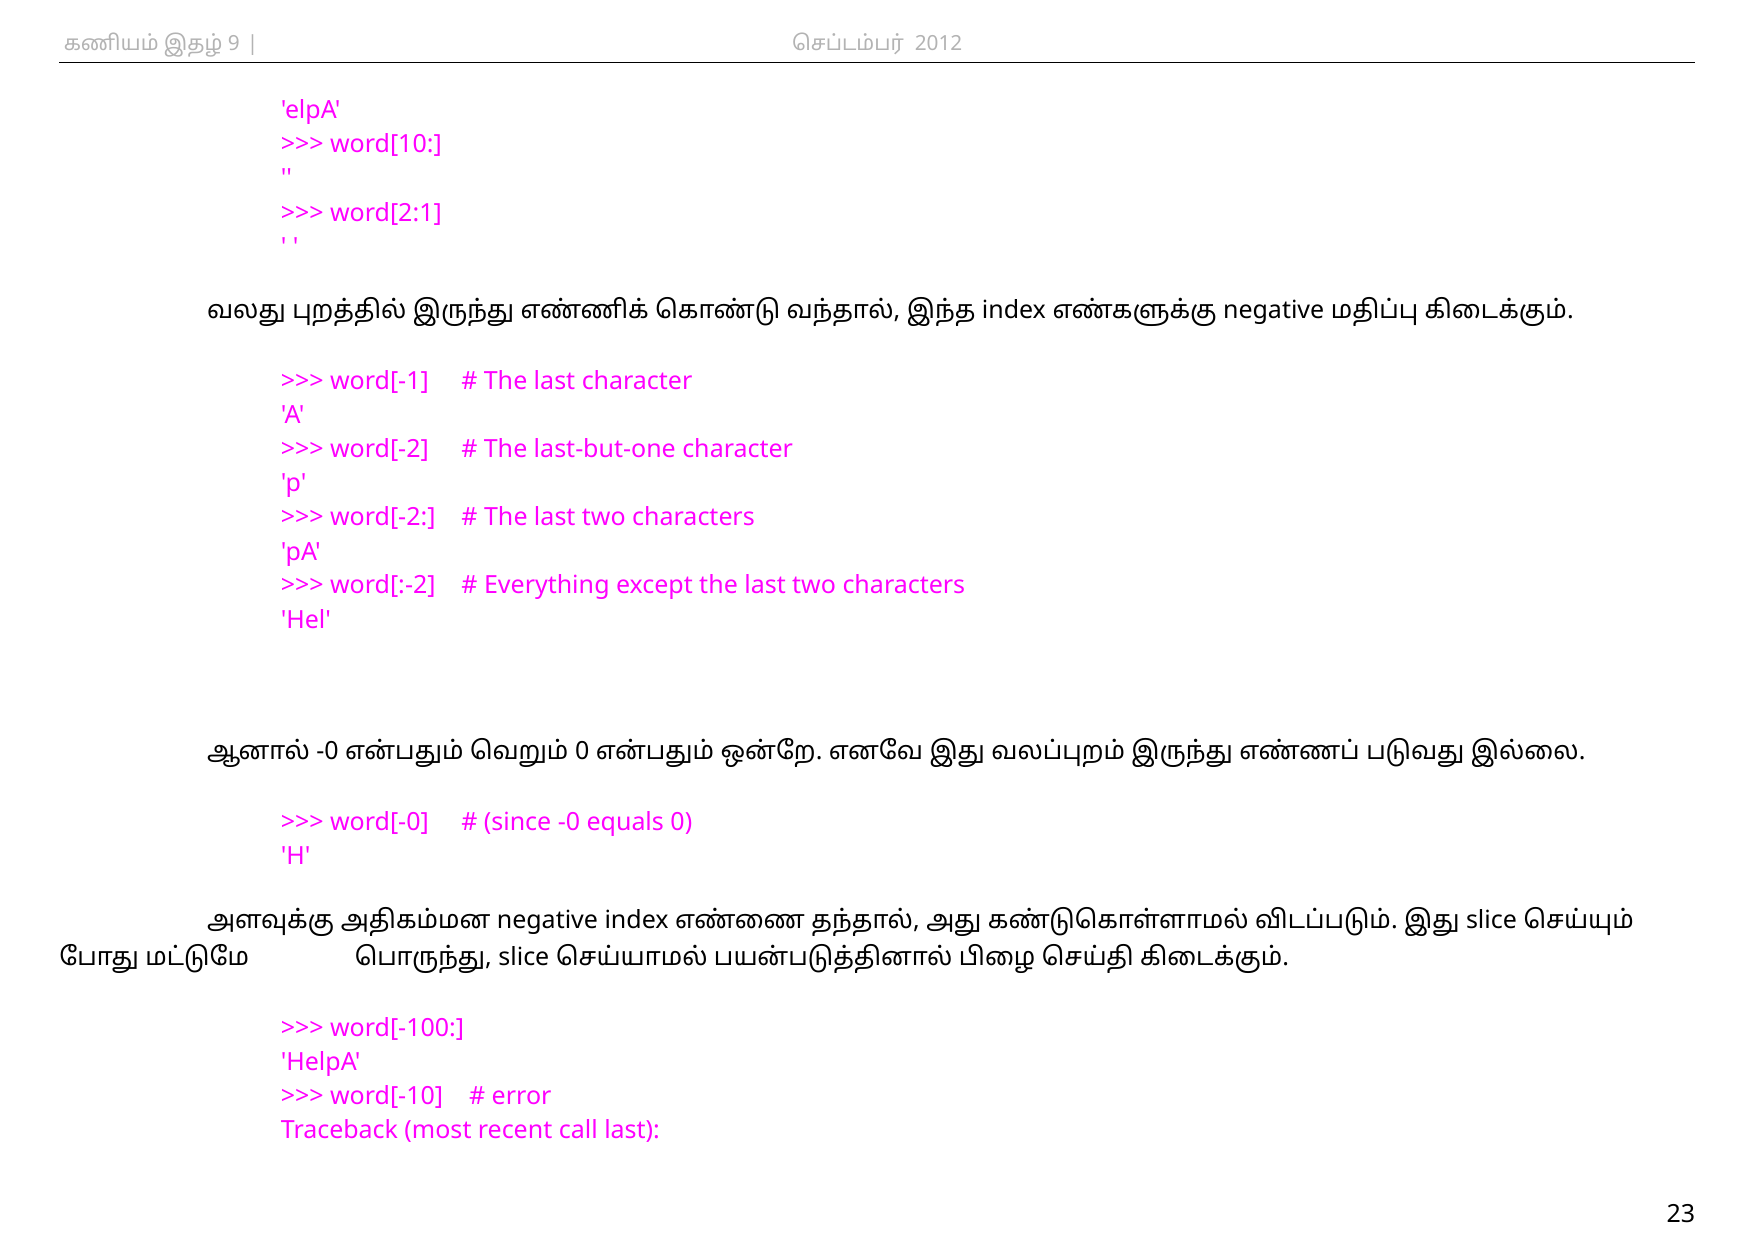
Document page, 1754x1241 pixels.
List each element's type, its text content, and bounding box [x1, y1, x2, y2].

text 'Hel' [59, 601, 1695, 635]
text >>> word[-100:] [59, 1009, 1695, 1044]
text 'elpA' [59, 92, 1695, 126]
text >>> word[2:1] [59, 194, 1695, 228]
text '' [59, 160, 1695, 194]
text 'HelpA' [59, 1044, 1695, 1078]
text >>> word[-1] # The last character [59, 363, 1695, 397]
text >>> word[-2:] # The last two characters [59, 499, 1695, 533]
text 'A' [59, 397, 1695, 431]
text 'H' [59, 838, 1695, 872]
text >>> word[:-2] # Everything except the last two characters [59, 567, 1695, 601]
text 'pA' [59, 533, 1695, 567]
text 'p' [59, 465, 1695, 499]
text ஆனால் -0 என்பதும் வெறும் 0 என்பதும் ஒன்றே. எனவே இது வலப்புறம் இருந்து எண்ணப் படுவது இல்லை. [59, 733, 1695, 770]
text >>> word[-0] # (since -0 equals 0) [59, 804, 1695, 838]
text ' ' [59, 228, 1695, 262]
text >>> word[10:] [59, 126, 1695, 160]
text >>> word[-10] # error [59, 1078, 1695, 1112]
text அளவுக்கு அதிகம்மன negative index எண்ணை தந்தால், அது கண்டுகொள்ளாமல் விடப்படும். இது slice செய்யும் போது மட்டுமே பொருந்து, slice செய்யாமல் பயன்படுத்தினால் பிழை செய்தி கிடைக்கும். [59, 902, 1695, 976]
text வலது புறத்தில் இருந்து எண்ணிக் கொண்டு வந்தால், இந்த index எண்களுக்கு negative மதிப்பு கிடைக்கும். [59, 292, 1695, 329]
text Traceback (most recent call last): [59, 1112, 1695, 1146]
text >>> word[-2] # The last-but-one character [59, 431, 1695, 465]
